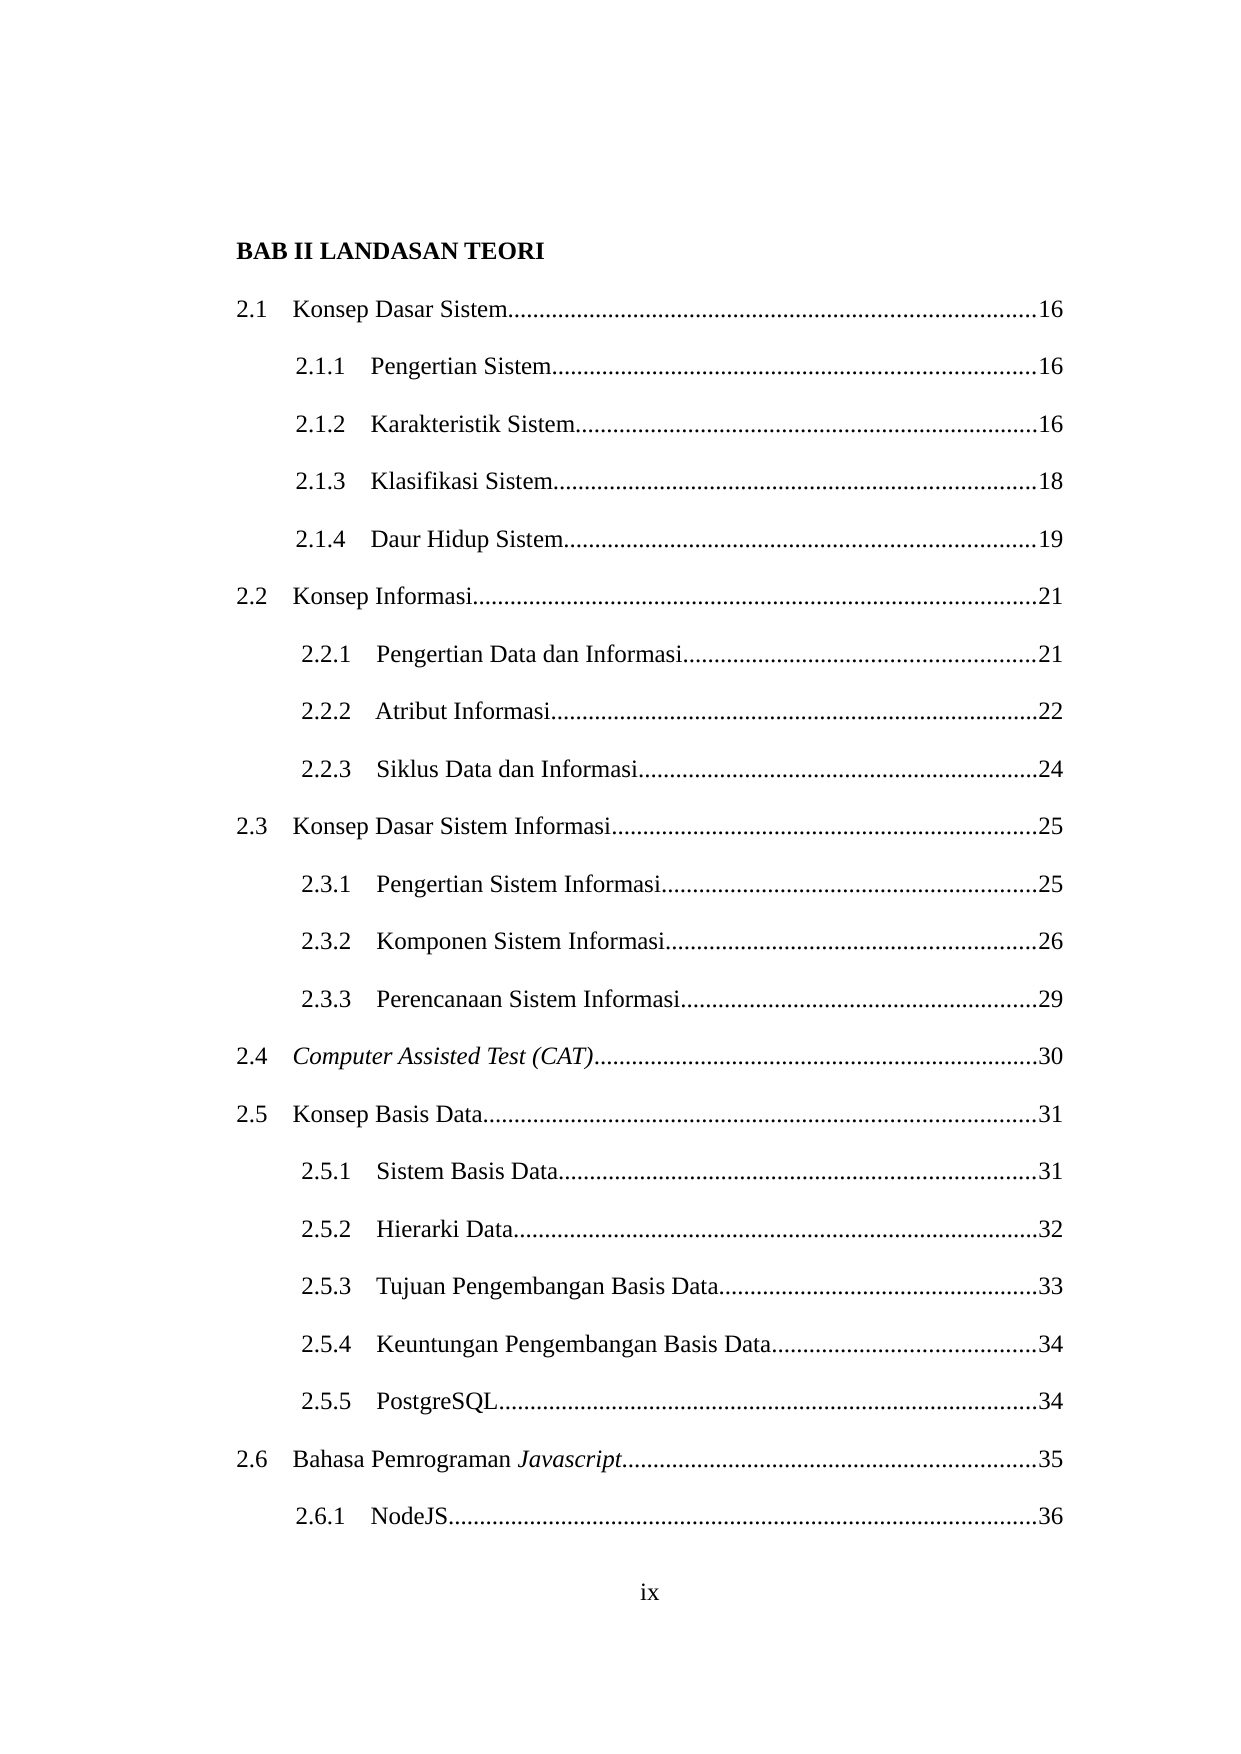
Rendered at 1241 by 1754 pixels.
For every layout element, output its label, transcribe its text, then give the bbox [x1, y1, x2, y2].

text 2.3.1 Pengertian Sistem Informasi 25 [301, 869, 1063, 897]
text 2.5.3 Tujuan Pengembangan Basis Data 33 [301, 1271, 1063, 1300]
text 2.2.1 Pengertian Data dan Informasi 21 [301, 639, 1063, 667]
text 2.2.2 Atribut Informasi 22 [301, 696, 1063, 725]
text 2.5.4 Keuntungan Pengembangan Basis Data 34 [301, 1329, 1063, 1357]
text 2.6.1 NodeJS 36 [295, 1501, 1063, 1530]
text BAB II LANDASAN TEORI [236, 236, 1063, 265]
text 2.1.2 Karakteristik Sistem 16 [295, 409, 1063, 437]
text 2.3.2 Komponen Sistem Informasi 26 [301, 926, 1063, 955]
text 2.4 Computer Assisted Test (CAT) 30 [236, 1041, 1063, 1070]
text 2.5.1 Sistem Basis Data 31 [301, 1156, 1063, 1185]
text 2.1.1 Pengertian Sistem 16 [295, 351, 1063, 380]
text 2.6 Bahasa Pemrograman Javascript 35 [236, 1444, 1063, 1472]
text 2.5.5 PostgreSQL 34 [301, 1386, 1063, 1415]
text 2.2.3 Siklus Data dan Informasi 24 [301, 754, 1063, 782]
text 2.2 Konsep Informasi 21 [236, 581, 1063, 610]
text 2.1.4 Daur Hidup Sistem 19 [295, 524, 1063, 552]
text 2.5 Konsep Basis Data 31 [236, 1099, 1063, 1127]
text 2.5.2 Hierarki Data 32 [301, 1214, 1063, 1242]
text 2.3 Konsep Dasar Sistem Informasi 25 [236, 811, 1063, 840]
text 2.1 Konsep Dasar Sistem 16 [236, 294, 1063, 322]
text 2.3.3 Perencanaan Sistem Informasi 29 [301, 984, 1063, 1012]
text 2.1.3 Klasifikasi Sistem 18 [295, 466, 1063, 495]
